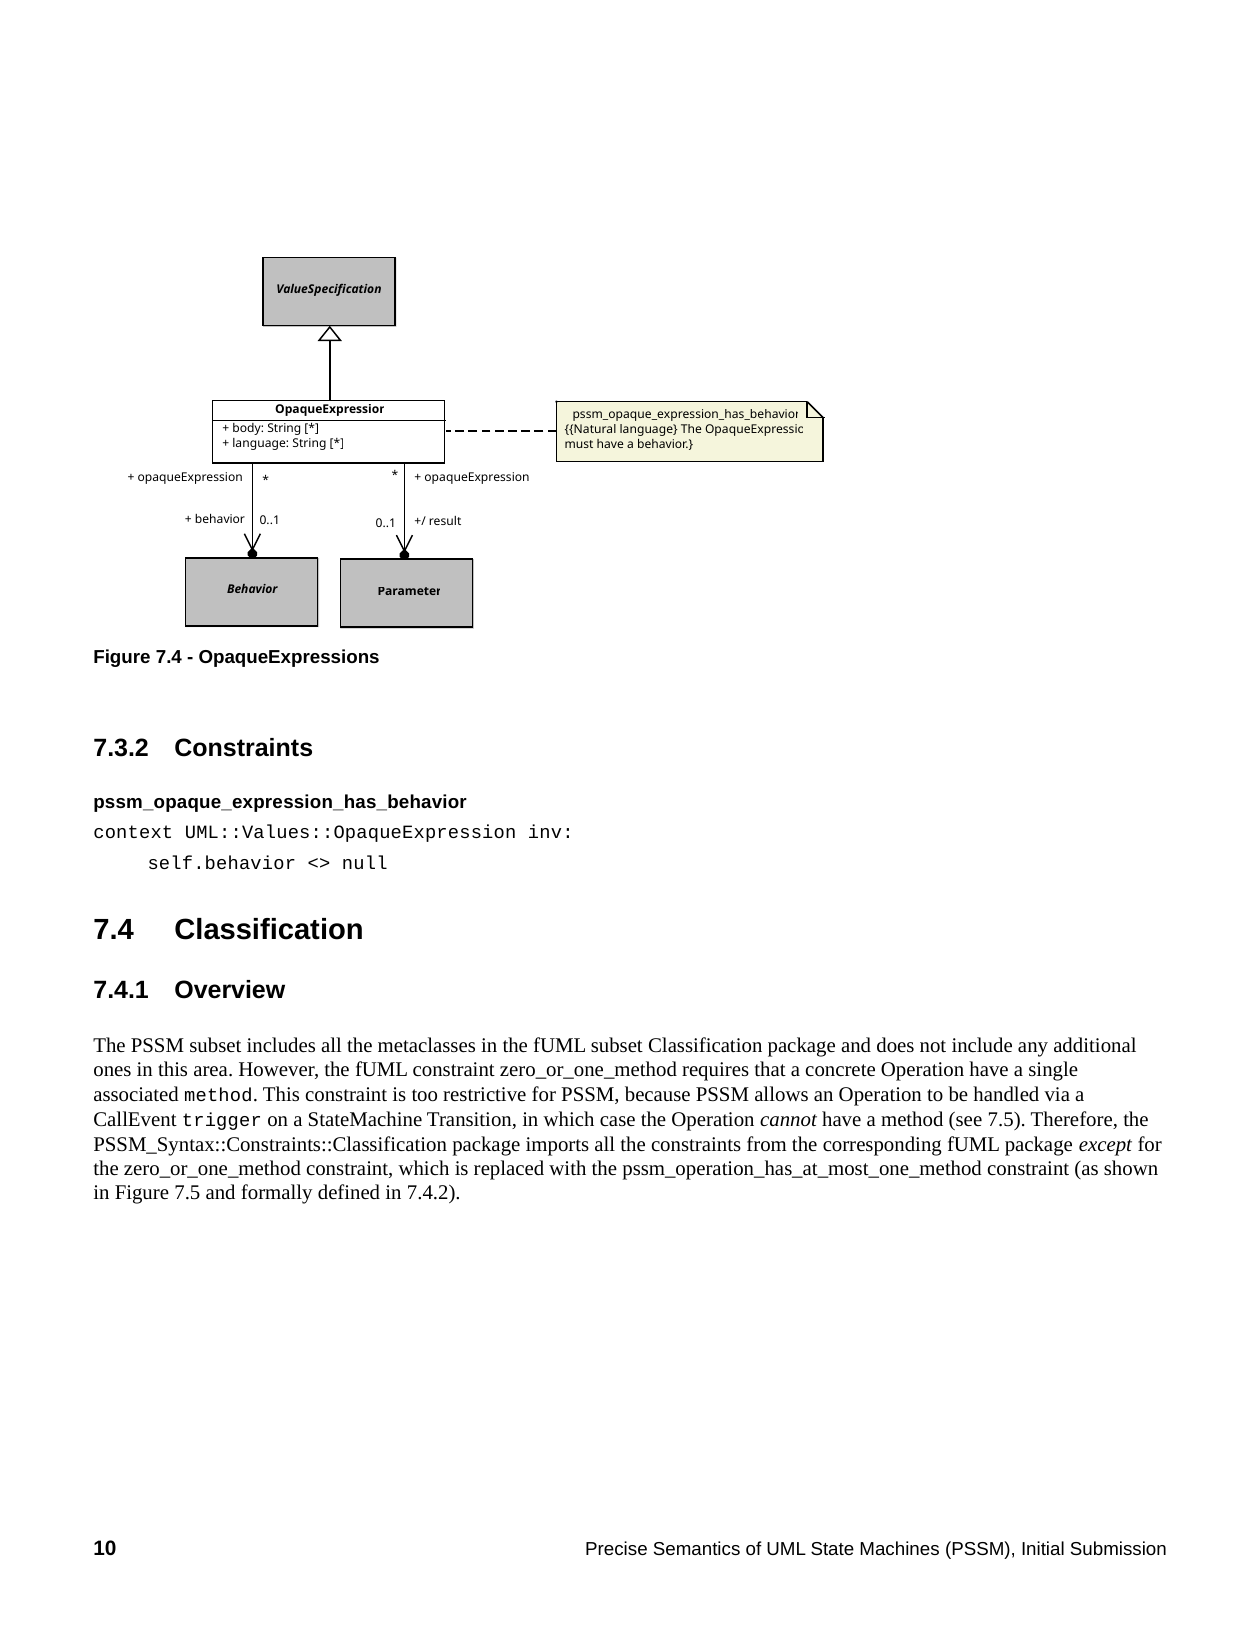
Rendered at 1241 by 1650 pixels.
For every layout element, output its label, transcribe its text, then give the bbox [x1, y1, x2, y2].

subtitle Overview [93, 975, 1164, 1004]
text context UML::Values::OpaqueExpression inv: [93, 821, 1164, 844]
text The PSSM subset includes all the metaclasses in the fUML subset Classification package and does not include any additional ones in this area. However, the fUML constraint zero_or_one_method requires that a concrete Operation have a single associated method. This constraint is too restrictive for PSSM, because PSSM allows an Operation to be handled via a CallEvent trigger on a StateMachine Transition, in which case the Operation cannot have a method (see 7.5). Therefore, the PSSM_Syntax::Constraints::Classification package imports all the constraints from the corresponding fUML package except for the zero_or_one_method constraint, which is replaced with the pssm_operation_has_at_most_one_method constraint (as shown in Figure 7.5 and formally defined in 7.4.2). [93, 1033, 1164, 1204]
subtitle Classification [93, 910, 1164, 946]
subtitle pssm_opaque_expression_has_behavior [93, 791, 1164, 812]
text self.behavior <> null [93, 852, 1164, 875]
subtitle Constraints [93, 733, 1164, 762]
text Figure 7.4 - OpaqueExpressions [93, 243, 1025, 667]
